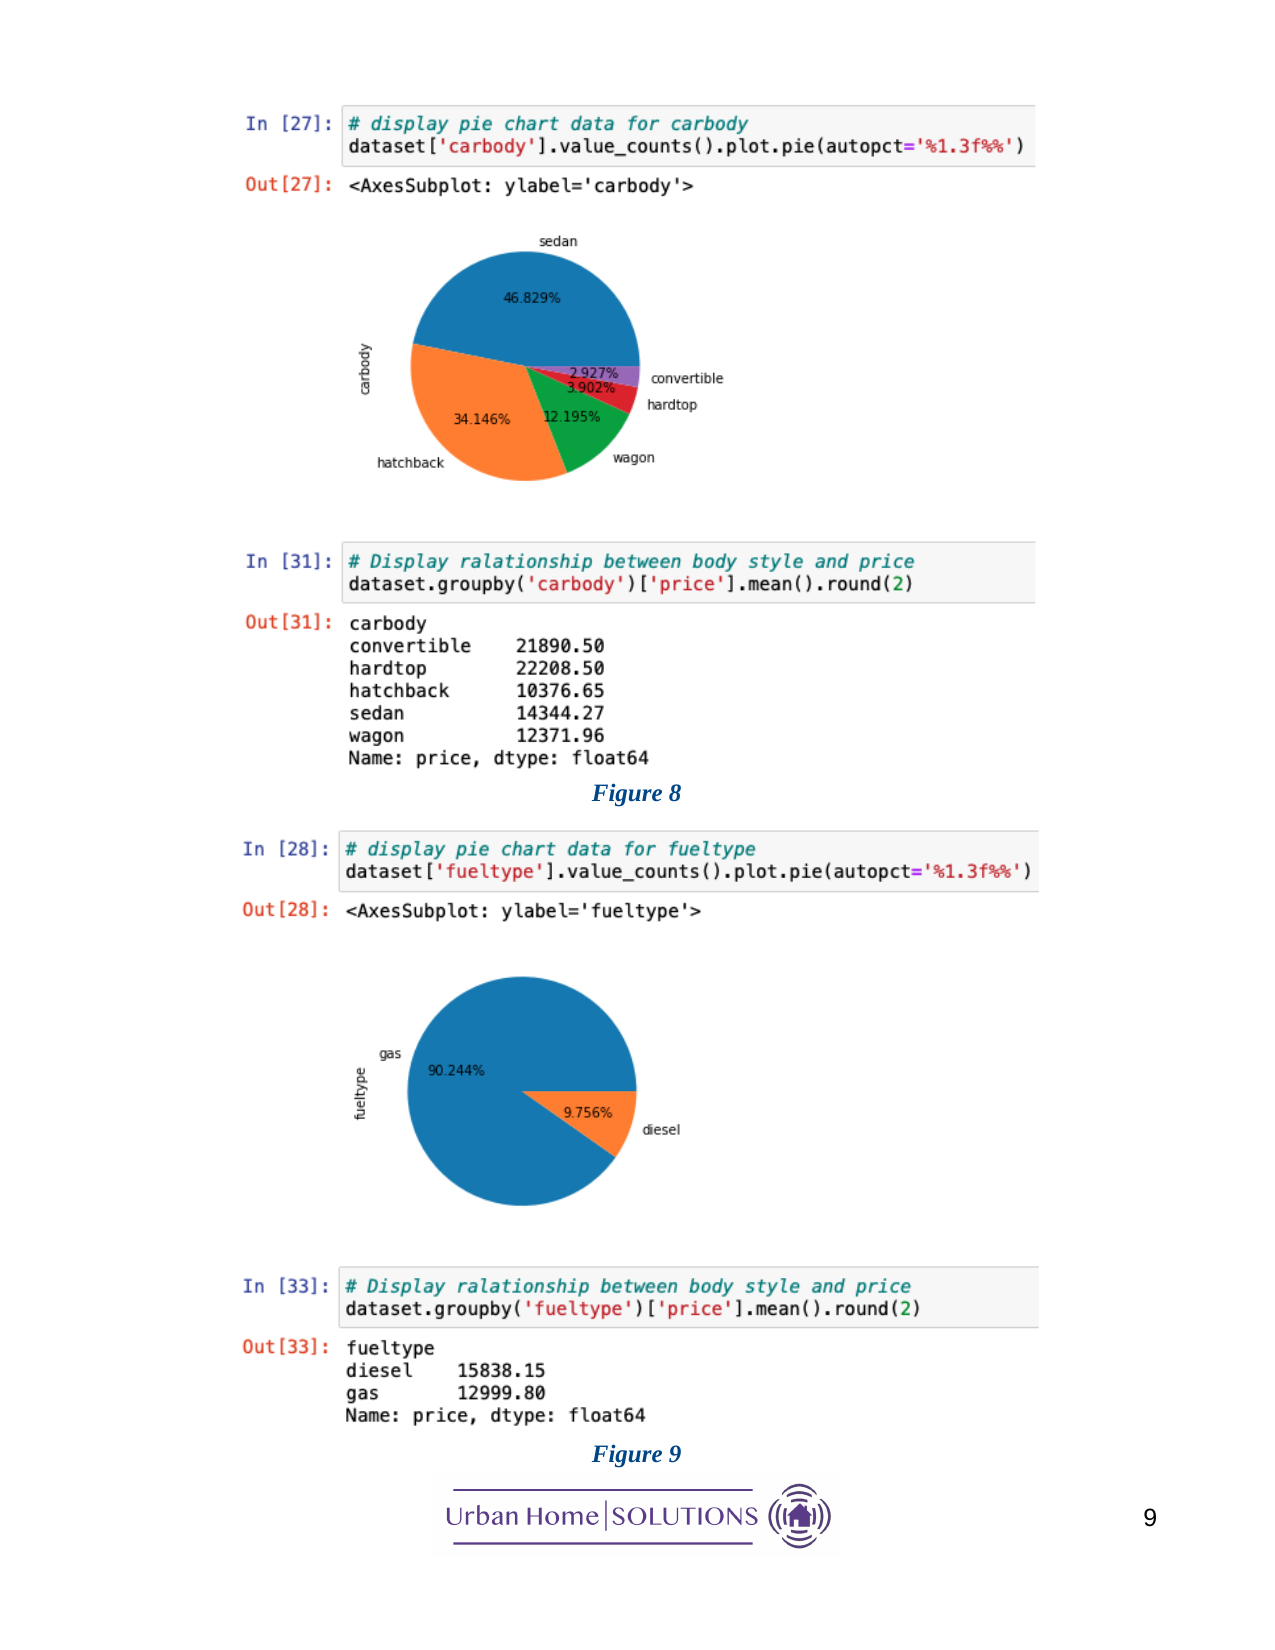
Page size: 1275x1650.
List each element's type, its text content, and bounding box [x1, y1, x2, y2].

text Figure 8 [239, 779, 1036, 807]
picture [432, 1474, 844, 1557]
text Figure 9 [236, 1439, 1039, 1468]
picture [236, 824, 1039, 1439]
picture [239, 96, 1036, 779]
